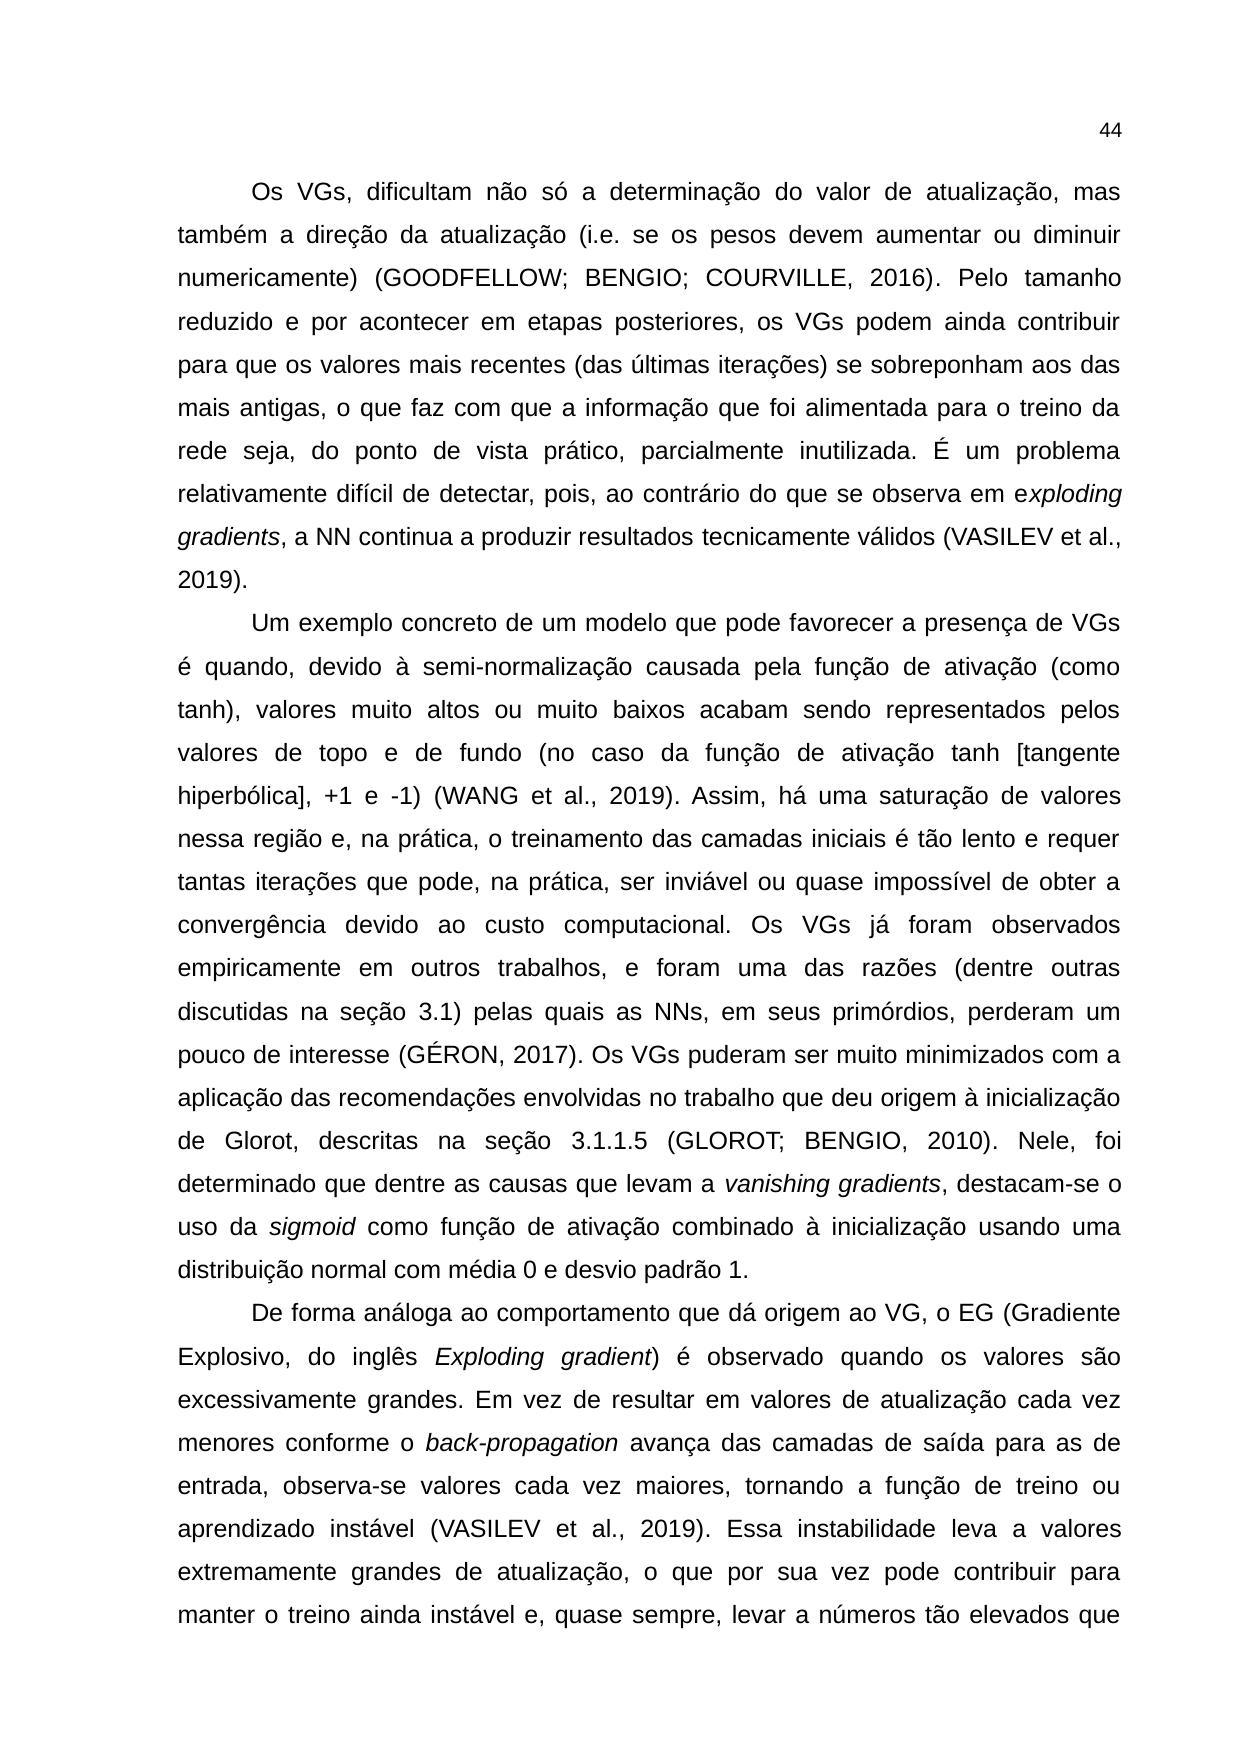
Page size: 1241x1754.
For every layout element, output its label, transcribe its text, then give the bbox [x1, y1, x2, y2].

text De forma análoga ao comportamento que dá origem ao VG, o EG (Gradiente Explosivo, do inglês Exploding gradient) é observado quando os valores são excessivamente grandes. Em vez de resultar em valores de atualização cada vez menores conforme o back-propagation avança das camadas de saída para as de entrada, observa-se valores cada vez maiores, tornando a função de treino ou aprendizado instável (VASILEV et al., 2019). Essa instabilidade leva a valores extremamente grandes de atualização, o que por sua vez pode contribuir para manter o treino ainda instável e, quase sempre, levar a números tão elevados que [177, 1298, 1122, 1629]
text Um exemplo concreto de um modelo que pode favorecer a presença de VGs é quando, devido à semi-normalização causada pela função de ativação (como tanh), valores muito altos ou muito baixos acabam sendo representados pelos valores de topo e de fundo (no caso da função de ativação tanh [tangente hiperbólica], +1 e -1) (WANG et al., 2019). Assim, há uma saturação de valores nessa região e, na prática, o treinamento das camadas iniciais é tão lento e requer tantas iterações que pode, na prática, ser inviável ou quase impossível de obter a convergência devido ao custo computacional. Os VGs já foram observados empiricamente em outros trabalhos, e foram uma das razões (dentre outras discutidas na seção 3.1) pelas quais as NNs, em seus primórdios, perderam um pouco de interesse (GÉRON, 2017). Os VGs puderam ser muito minimizados com a aplicação das recomendações envolvidas no trabalho que deu origem à inicialização de Glorot, descritas na seção 3.1.1.5 (GLOROT; BENGIO, 2010). Nele, foi determinado que dentre as causas que levam a vanishing gradients, destacam-se o uso da sigmoid como função de ativação combinado à inicialização usando uma distribuição normal com média 0 e desvio padrão 1. [177, 608, 1122, 1284]
text Os VGs, dificultam não só a determinação do valor de atualização, mas também a direção da atualização (i.e. se os pesos devem aumentar ou diminuir numericamente) (GOODFELLOW; BENGIO; COURVILLE, 2016). Pelo tamanho reduzido e por acontecer em etapas posteriores, os VGs podem ainda contribuir para que os valores mais recentes (das últimas iterações) se sobreponham aos das mais antigas, o que faz com que a informação que foi alimentada para o treino da rede seja, do ponto de vista prático, parcialmente inutilizada. É um problema relativamente difícil de detectar, pois, ao contrário do que se observa em exploding gradients, a NN continua a produzir resultados tecnicamente válidos (VASILEV et al., 2019). [177, 177, 1122, 594]
